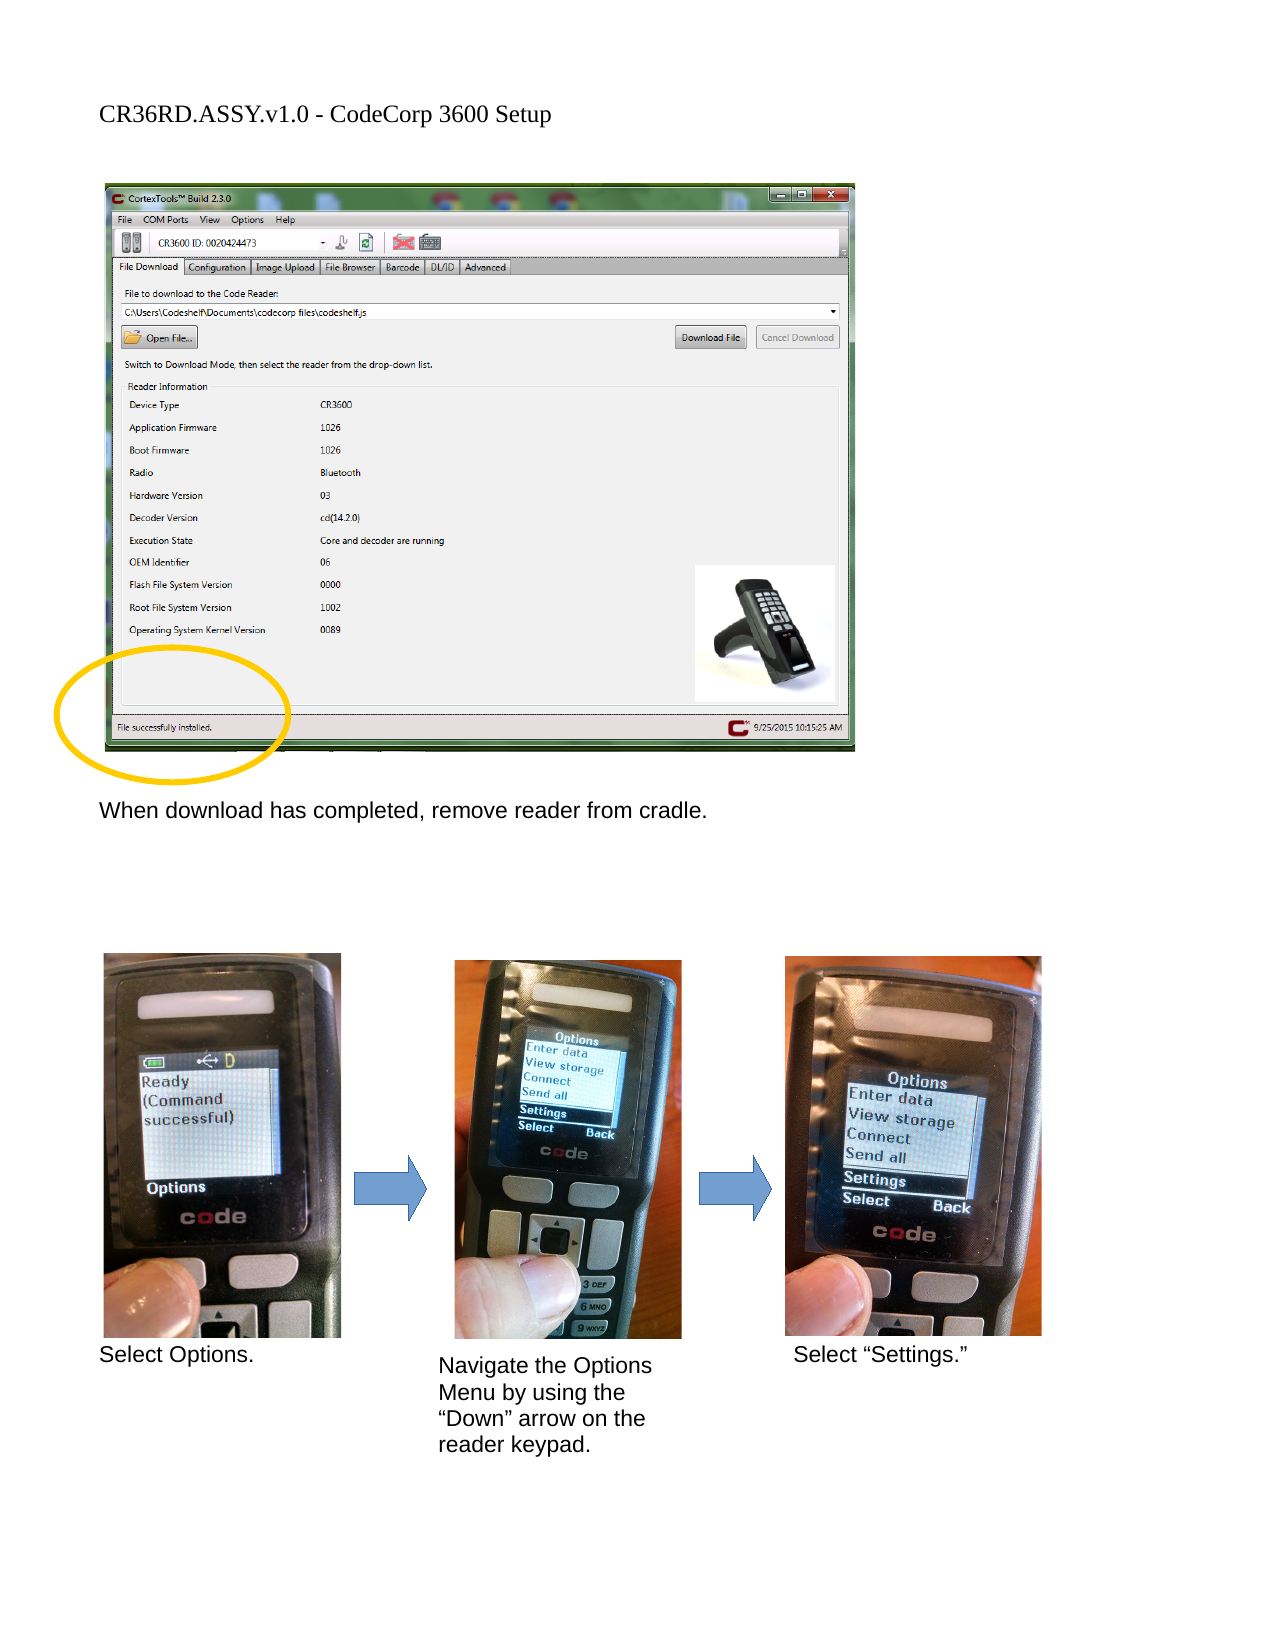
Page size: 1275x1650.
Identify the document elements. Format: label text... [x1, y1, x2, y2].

picture [104, 651, 285, 752]
picture [785, 956, 1042, 1336]
picture [454, 960, 682, 1339]
picture [104, 183, 856, 752]
text [438, 1457, 686, 1506]
text Select Options. Select “Settings.” [99, 1341, 1176, 1368]
text Navigate the Options Menu by using the “Down” arrow on the reader keypad. [438, 1352, 686, 1457]
text When download has completed, remove reader from cradle. [99, 797, 1176, 824]
picture [103, 953, 342, 1338]
